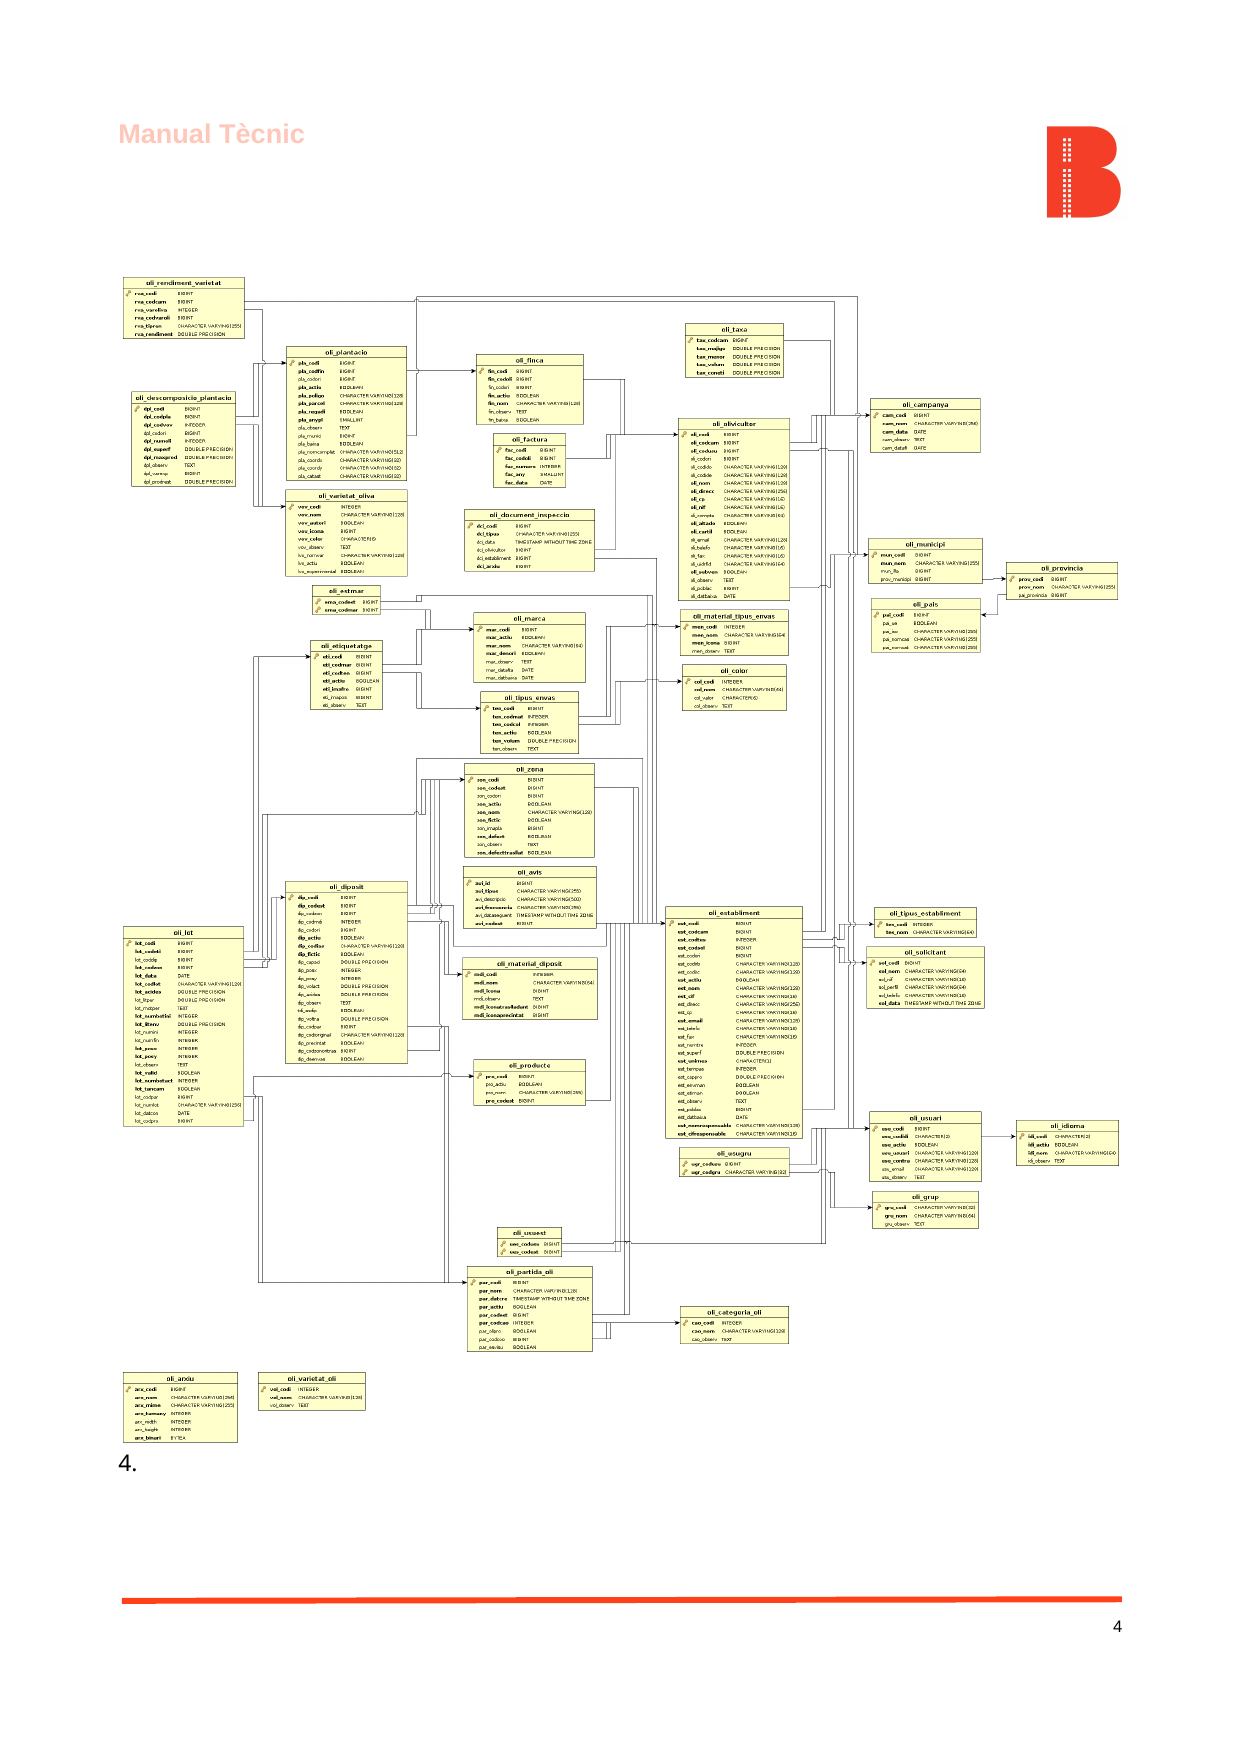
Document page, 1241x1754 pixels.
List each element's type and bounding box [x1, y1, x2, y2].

picture [118, 272, 1123, 1447]
picture [1036, 124, 1130, 221]
